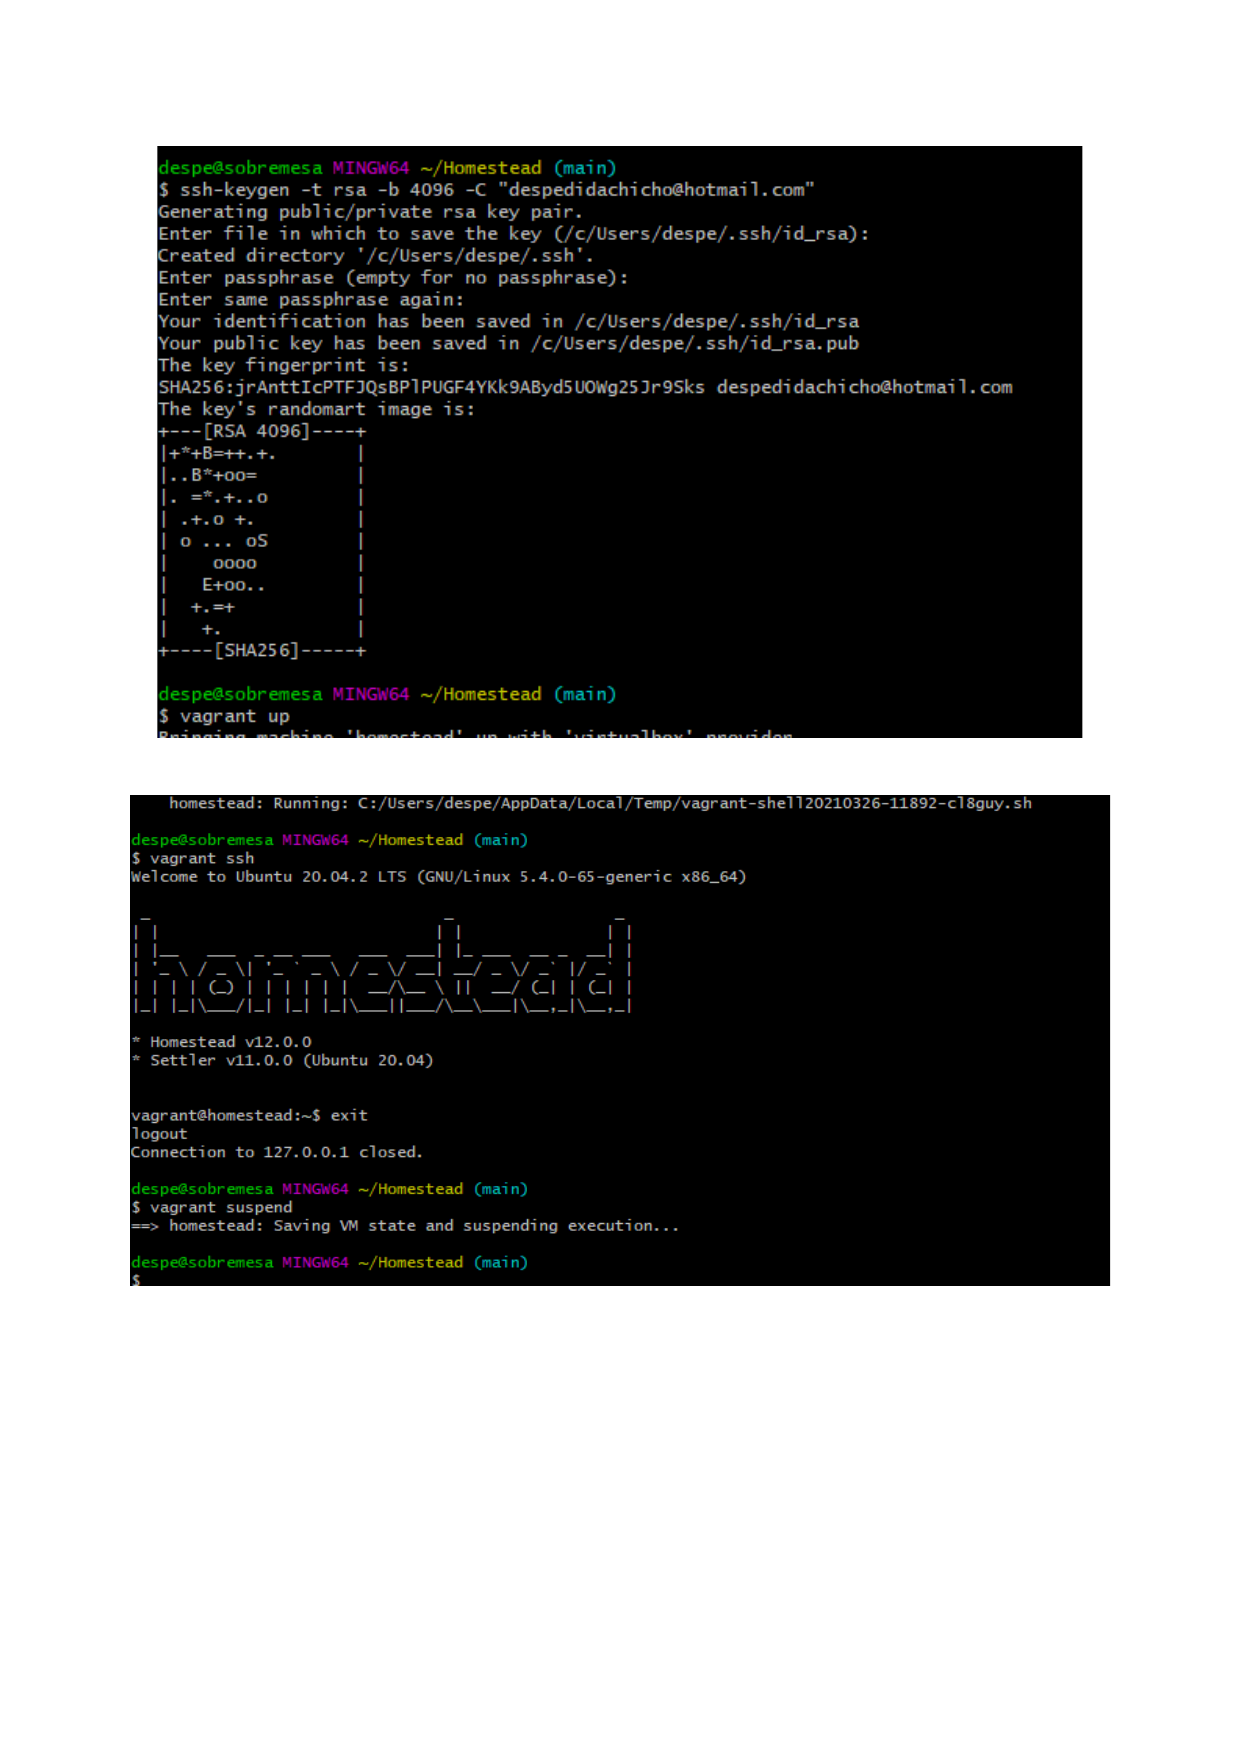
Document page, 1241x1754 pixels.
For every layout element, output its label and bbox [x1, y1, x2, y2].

picture [130, 795, 1110, 1286]
picture [157, 146, 1083, 738]
